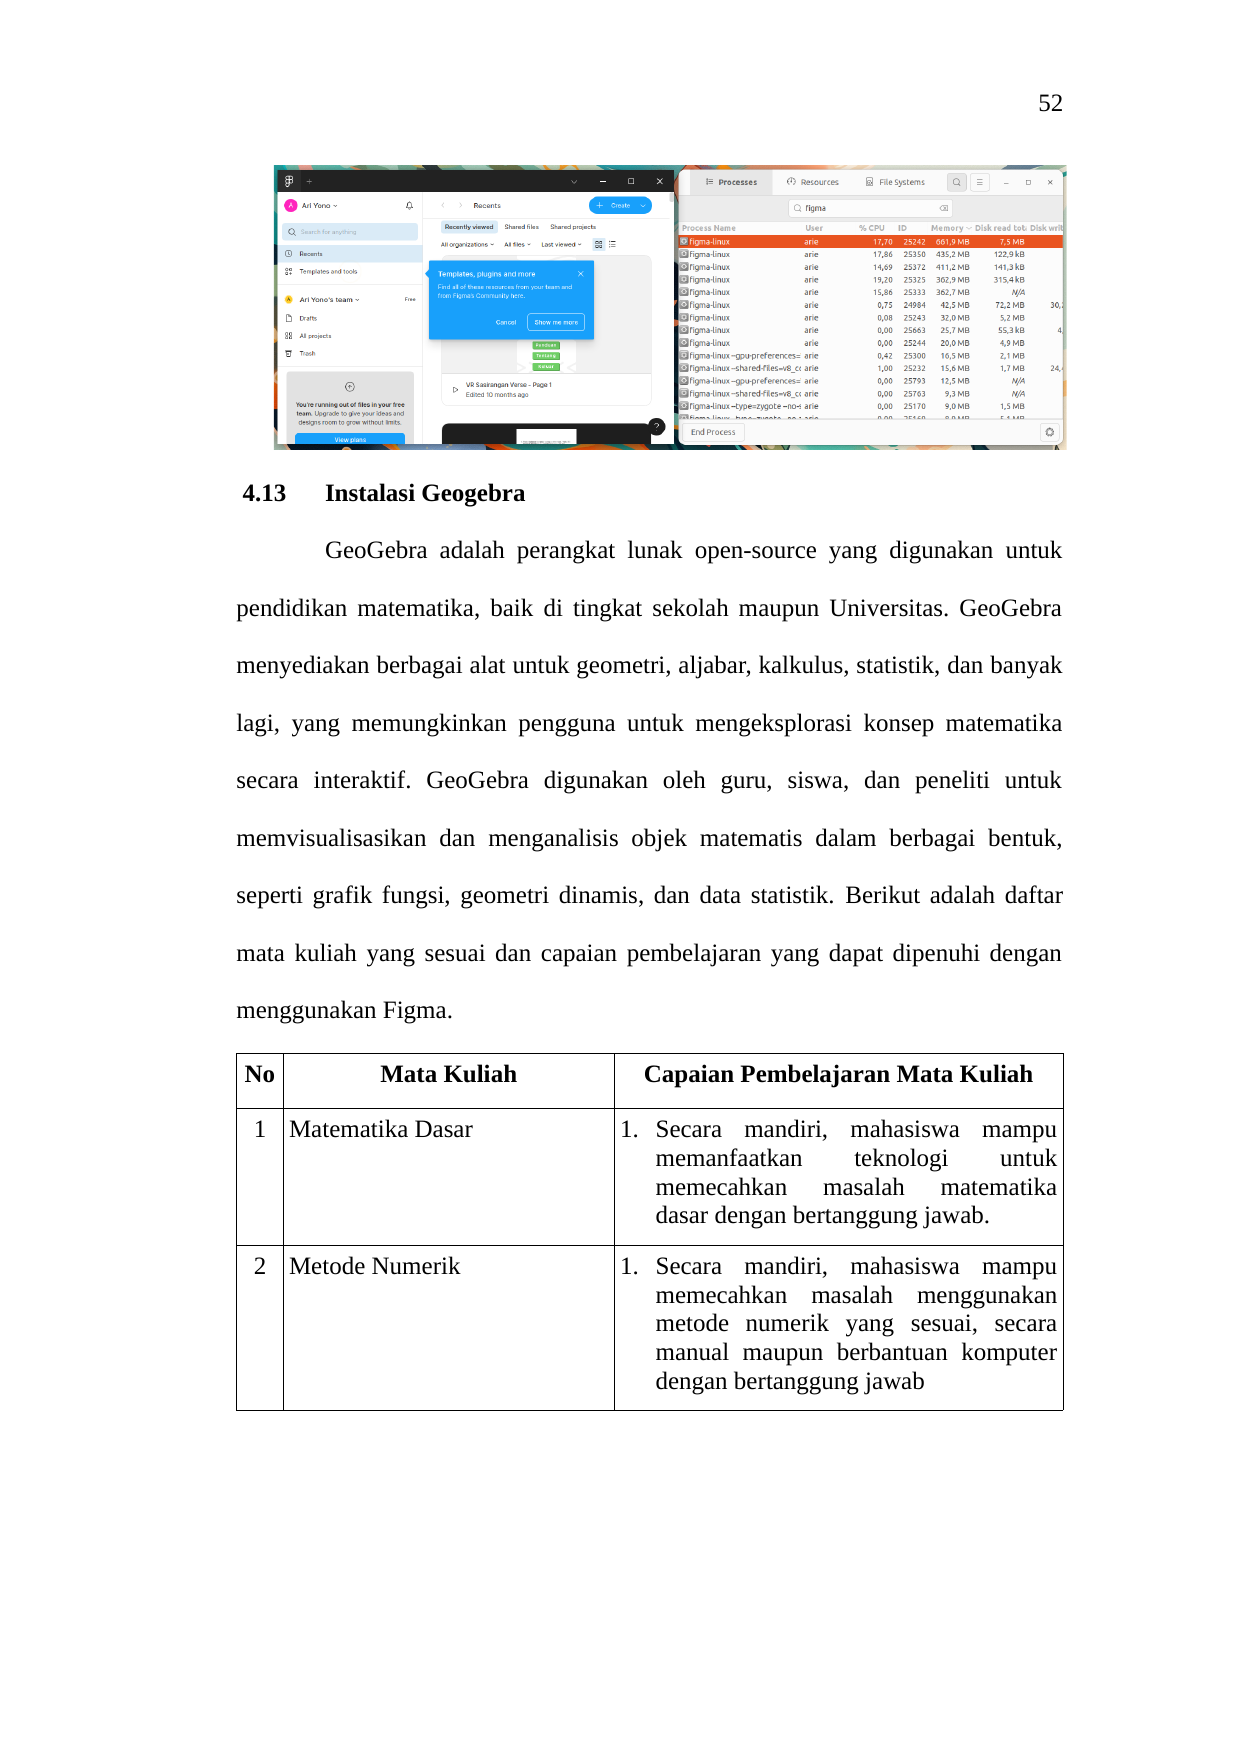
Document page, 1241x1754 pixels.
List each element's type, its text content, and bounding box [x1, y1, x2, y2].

table_cell Metode Numerik [284, 1246, 614, 1410]
text GeoGebra adalah perangkat lunak open-source yang digunakan untuk pendidikan matematika, baik di tingkat sekolah maupun Universitas. GeoGebra menyediakan berbagai alat untuk geometri, aljabar, kalkulus, statistik, dan banyak lagi, yang memungkinkan pengguna untuk mengeksplorasi konsep matematika secara interaktif. GeoGebra digunakan oleh guru, siswa, dan peneliti untuk memvisualisasikan dan menganalisis objek matematis dalam berbagai bentuk, seperti grafik fungsi, geometri dinamis, dan data statistik. Berikut adalah daftar mata kuliah yang sesuai dan capaian pembelajaran yang dapat dipenuhi dengan menggunakan Figma. [236, 536, 1063, 1024]
table_cell Secara mandiri, mahasiswa mampu memanfaatkan teknologi untuk memecahkan masalah matematika dasar dengan bertanggung jawab. [615, 1109, 1063, 1245]
table_cell Matematika Dasar [284, 1109, 614, 1245]
subtitle Instalasi Geogebra [236, 478, 1063, 507]
table_header Capaian Pembelajaran Mata Kuliah [615, 1054, 1063, 1108]
table_header Mata Kuliah [284, 1054, 614, 1108]
table_cell Secara mandiri, mahasiswa mampu memecahkan masalah menggunakan metode numerik yang sesuai, secara manual maupun berbantuan komputer dengan bertanggung jawab [615, 1246, 1063, 1410]
table_cell 1 [237, 1109, 283, 1245]
picture [273, 165, 1067, 450]
table_cell 2 [237, 1246, 283, 1410]
table_header No [237, 1054, 283, 1108]
